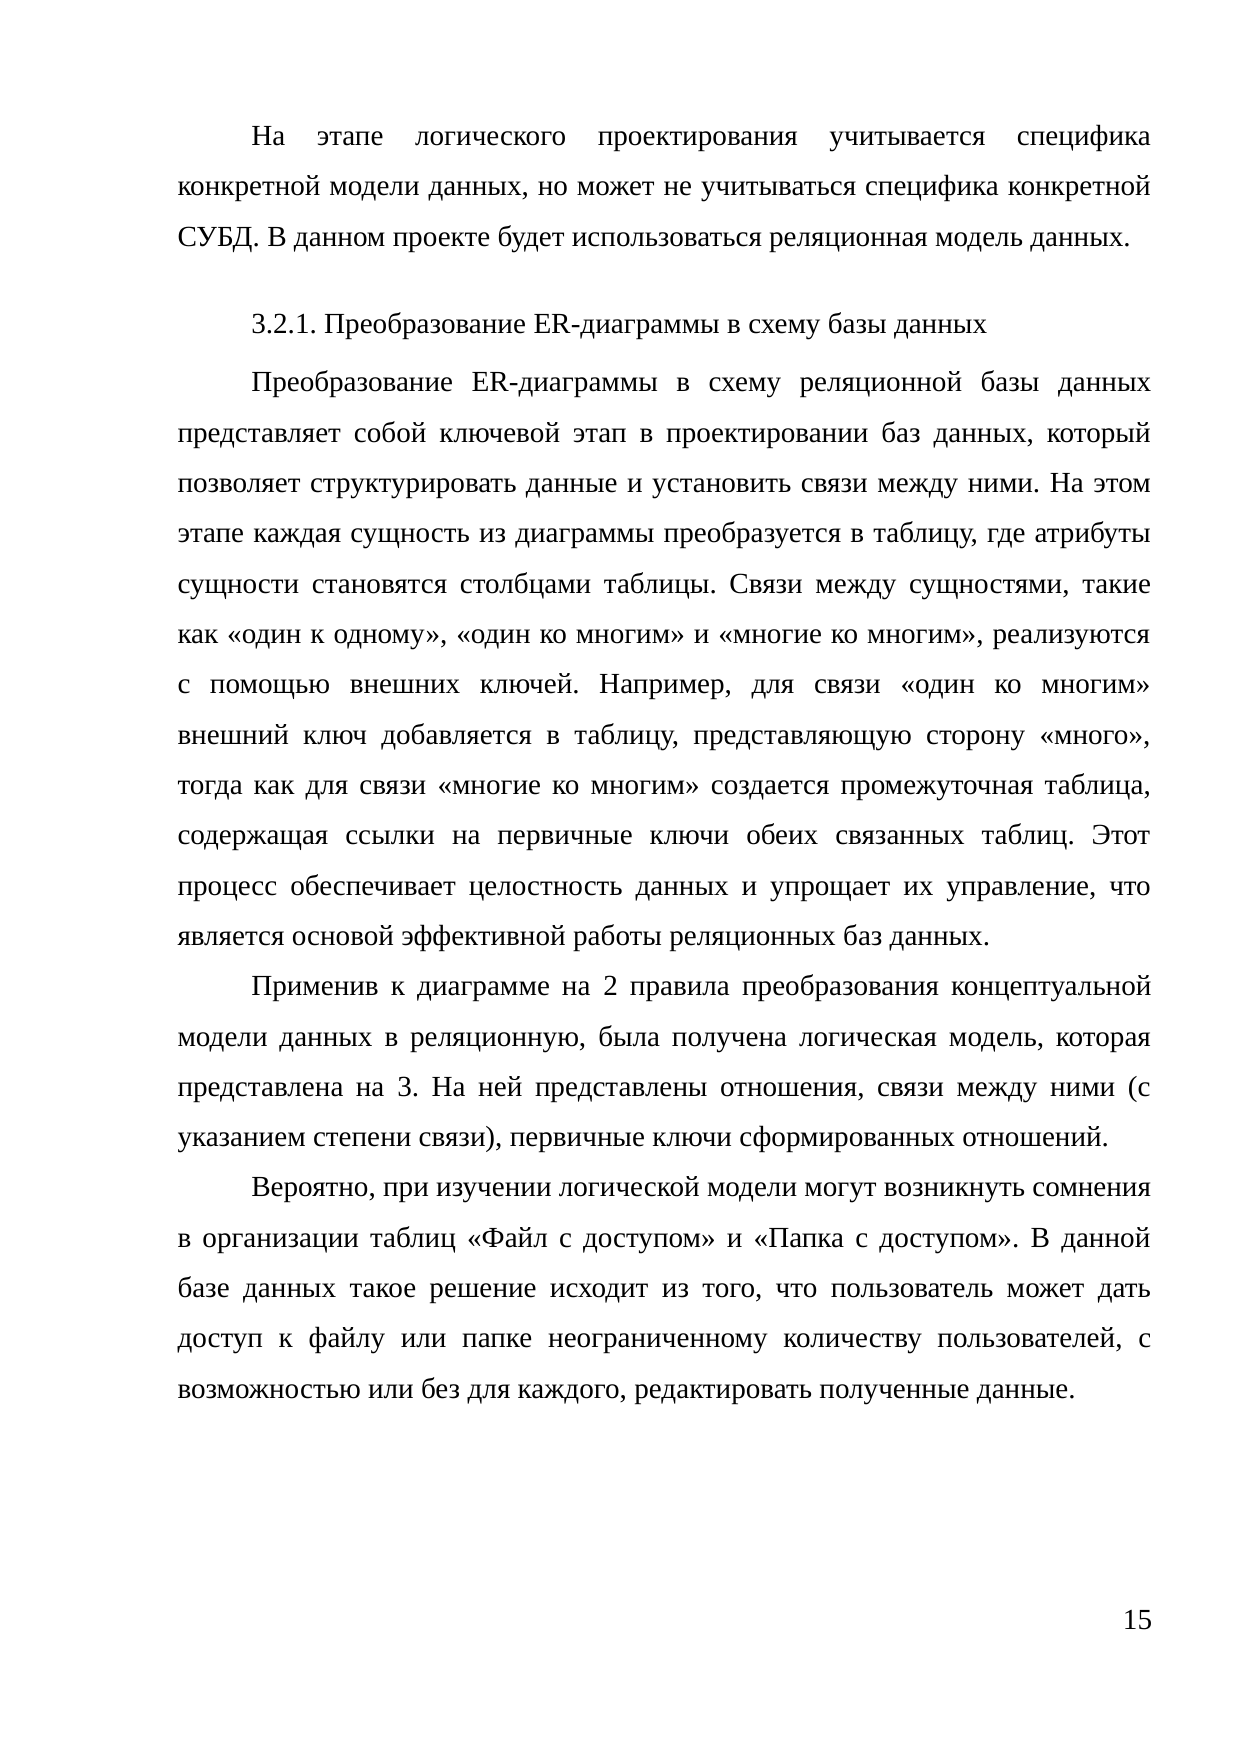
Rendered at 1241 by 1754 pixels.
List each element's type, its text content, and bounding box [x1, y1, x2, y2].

text Преобразование ER-диаграммы в схему реляционной базы данных представляет собой ключевой этап в проектировании баз данных, который позволяет структурировать данные и установить связи между ними. На этом этапе каждая сущность из диаграммы преобразуется в таблицу, где атрибуты сущности становятся столбцами таблицы. Связи между сущностями, такие как «один к одному», «один ко многим» и «многие ко многим», реализуются с помощью внешних ключей. Например, для связи «один ко многим» внешний ключ добавляется в таблицу, представляющую сторону «много», тогда как для связи «многие ко многим» создается промежуточная таблица, содержащая ссылки на первичные ключи обеих связанных таблиц. Этот процесс обеспечивает целостность данных и упрощает их управление, что является основой эффективной работы реляционных баз данных. [177, 364, 1152, 952]
text На этапе логического проектирования учитывается специфика конкретной модели данных, но может не учитываться специфика конкретной СУБД. В данном проекте будет использоваться реляционная модель данных. [177, 118, 1152, 252]
text Применив к диаграмме на Рисунок 2 правила преобразования концептуальной модели данных в реляционную, была получена логическая модель, которая представлена на Рисунок 3. На ней представлены отношения, связи между ними (с указанием степени связи), первичные ключи сформированных отношений. [177, 968, 1152, 1153]
text Вероятно, при изучении логической модели могут возникнуть сомнения в организации таблиц «Файл с доступом» и «Папка с доступом». В данной базе данных такое решение исходит из того, что пользователь может дать доступ к файлу или папке неограниченному количеству пользователей, с возможностью или без для каждого, редактировать полученные данные. [177, 1169, 1152, 1404]
subtitle 3.2.1. Преобразование ER-диаграммы в схему базы данных [177, 306, 1152, 340]
